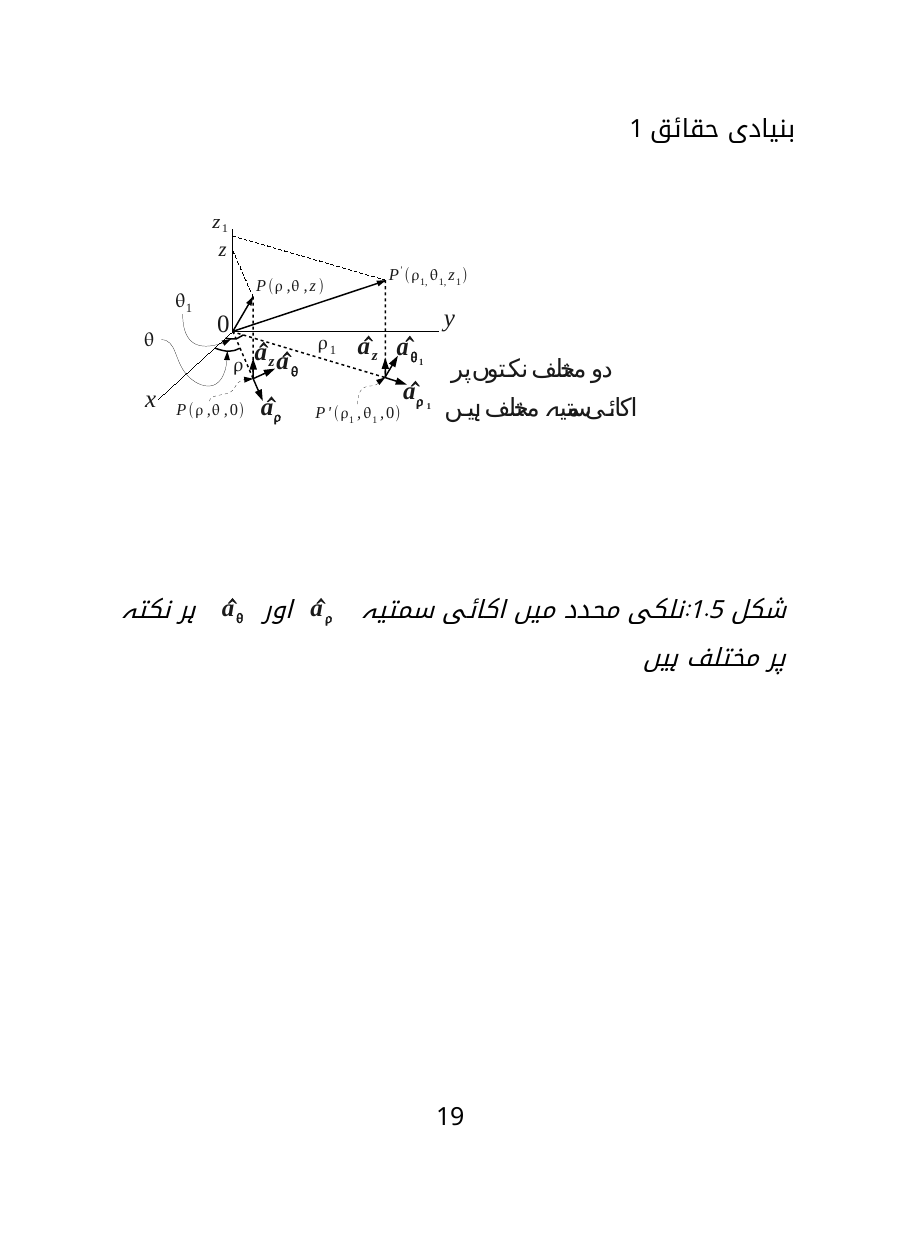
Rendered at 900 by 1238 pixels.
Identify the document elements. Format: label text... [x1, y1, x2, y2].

text شکل 1.5:نلکی محدد میں اکائی سمتیہ اور ہر نکتہ پر مختلف ہیں [114, 195, 786, 682]
